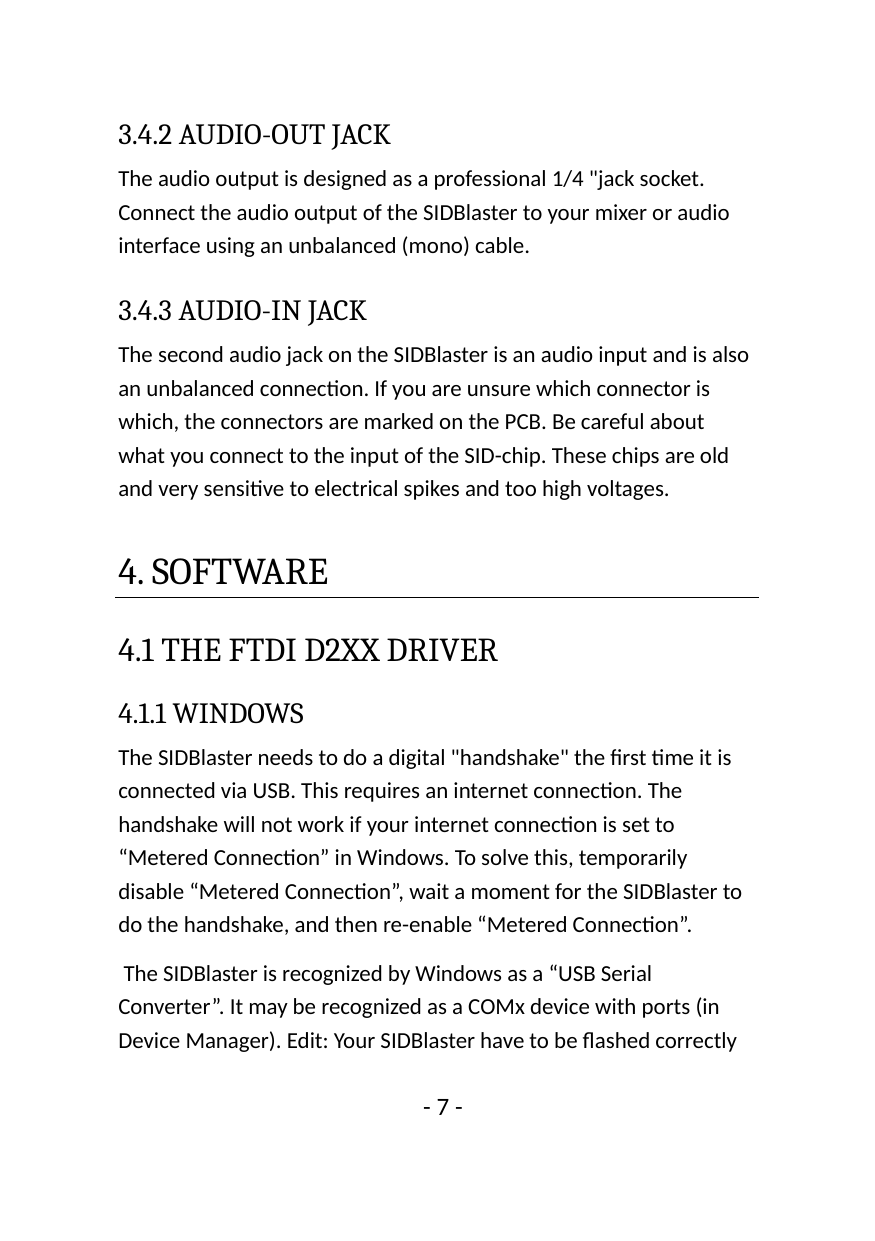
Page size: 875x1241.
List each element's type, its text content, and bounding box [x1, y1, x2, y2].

subtitle Audio-out jack [118, 118, 756, 152]
subtitle Software [115, 548, 759, 597]
subtitle Audio-in jack [118, 294, 756, 328]
text The audio output is designed as a professional 1/4 "jack socket. Connect the audio output of the SIDBlaster to your mixer or audio interface using an unbalanced (mono) cable. [118, 164, 756, 259]
text The SIDBlaster needs to do a digital "handshake" the first time it is connected via USB. This requires an internet connection. The handshake will not work if your internet connection is set to “Metered Connection” in Windows. To solve this, temporarily disable “Metered Connection”, wait a moment for the SIDBlaster to do the handshake, and then re-enable “Metered Connection”. [118, 743, 756, 939]
text The second audio jack on the SIDBlaster is an audio input and is also an unbalanced connection. If you are unsure which connector is which, the connectors are marked on the PCB. Be careful about what you connect to the input of the SID-chip. These chips are old and very sensitive to electrical spikes and too high voltages. [118, 340, 756, 503]
subtitle The FTDI D2XX driver [118, 631, 756, 669]
subtitle Windows [118, 697, 756, 730]
text The SIDBlaster is recognized by Windows as a “USB Serial Converter”. It may be recognized as a COMx device with ports (in Device Manager). Edit: Your SIDBlaster have to be flashed correctly [118, 959, 756, 1054]
